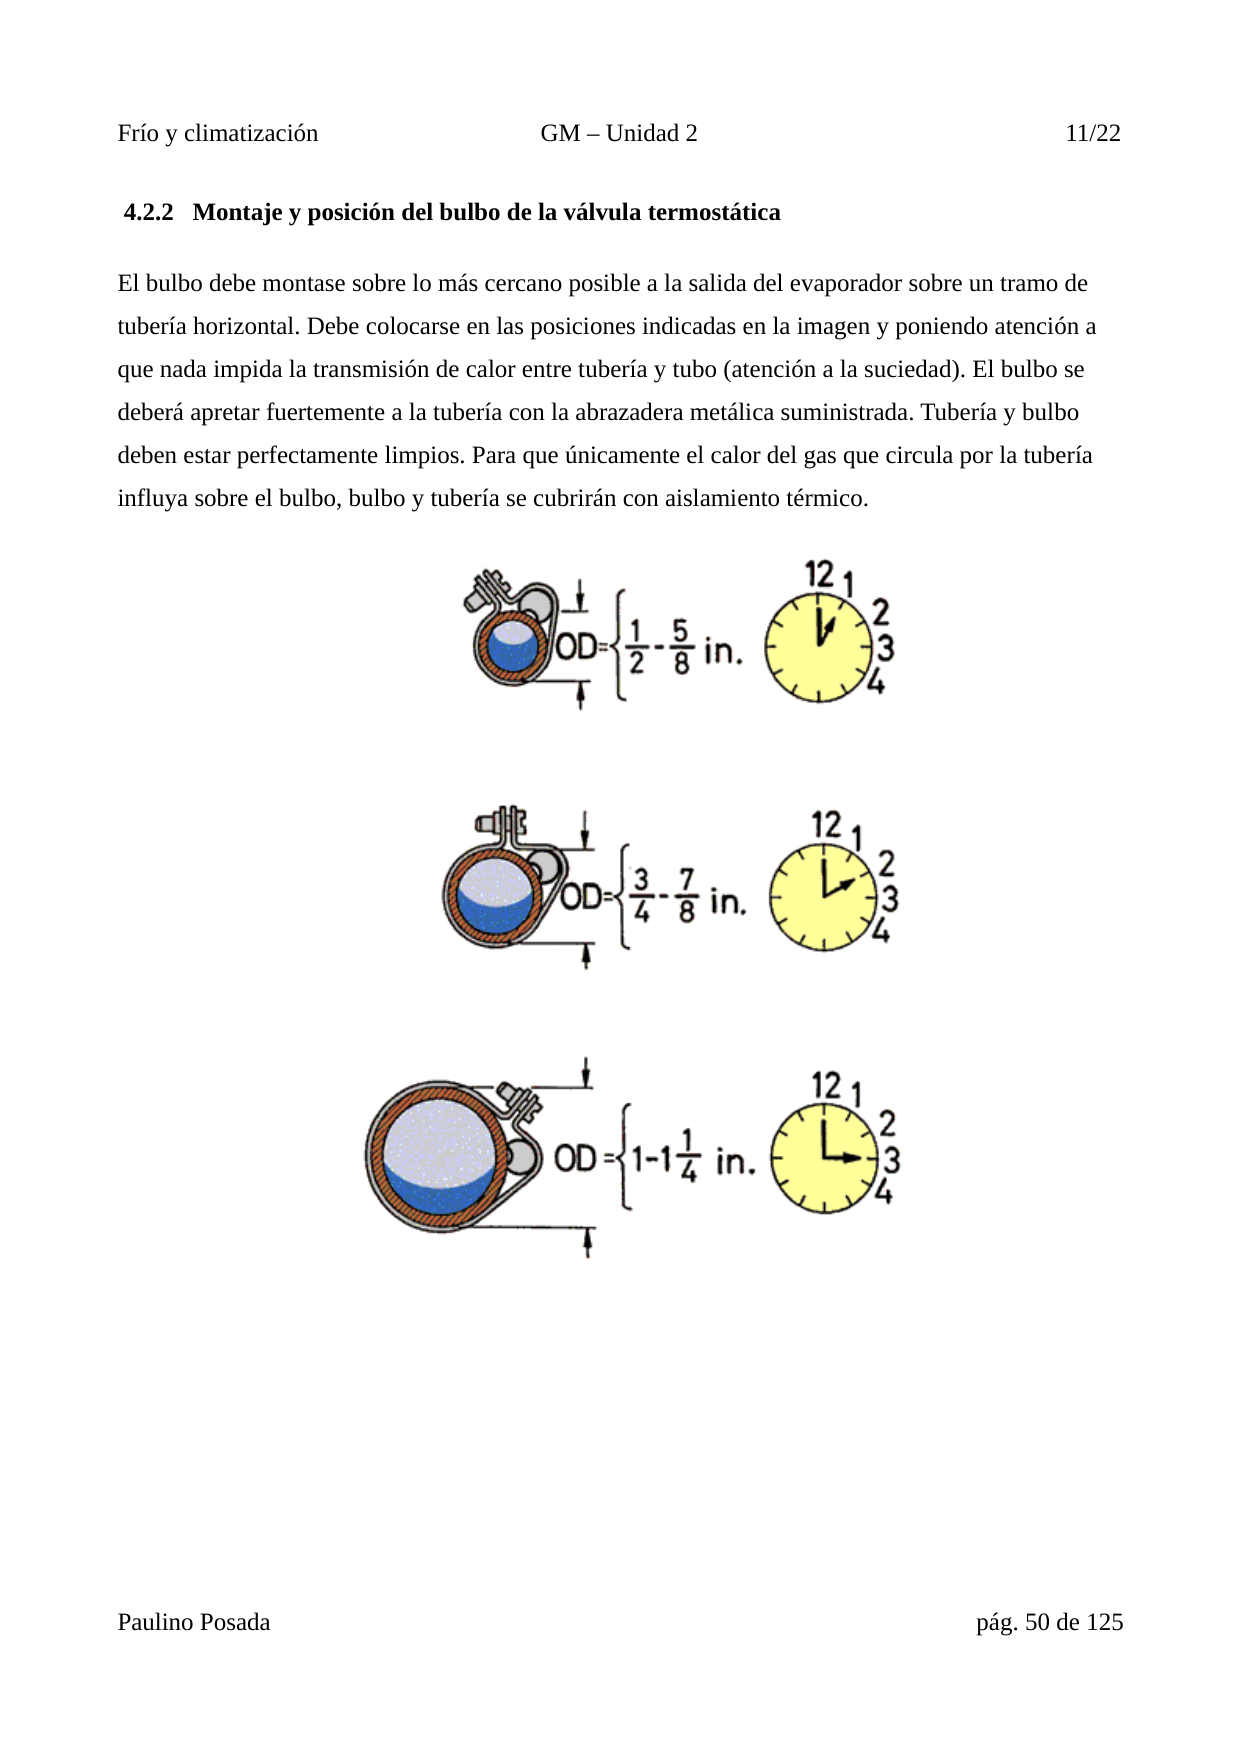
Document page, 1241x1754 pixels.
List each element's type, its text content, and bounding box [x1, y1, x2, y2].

text El bulbo debe montase sobre lo más cercano posible a la salida del evaporador sobre un tramo de tubería horizontal. Debe colocarse en las posiciones indicadas en la imagen y poniendo atención a que nada impida la transmisión de calor entre tubería y tubo (atención a la suciedad). El bulbo se deberá apretar fuertemente a la tubería con la abrazadera metálica suministrada. Tubería y bulbo deben estar perfectamente limpios. Para que únicamente el calor del gas que circula por la tubería influya sobre el bulbo, bulbo y tubería se cubrirán con aislamiento térmico. [117, 268, 1123, 512]
subtitle Montaje y posición del bulbo de la válvula termostática [117, 197, 1123, 226]
picture [356, 552, 904, 1263]
